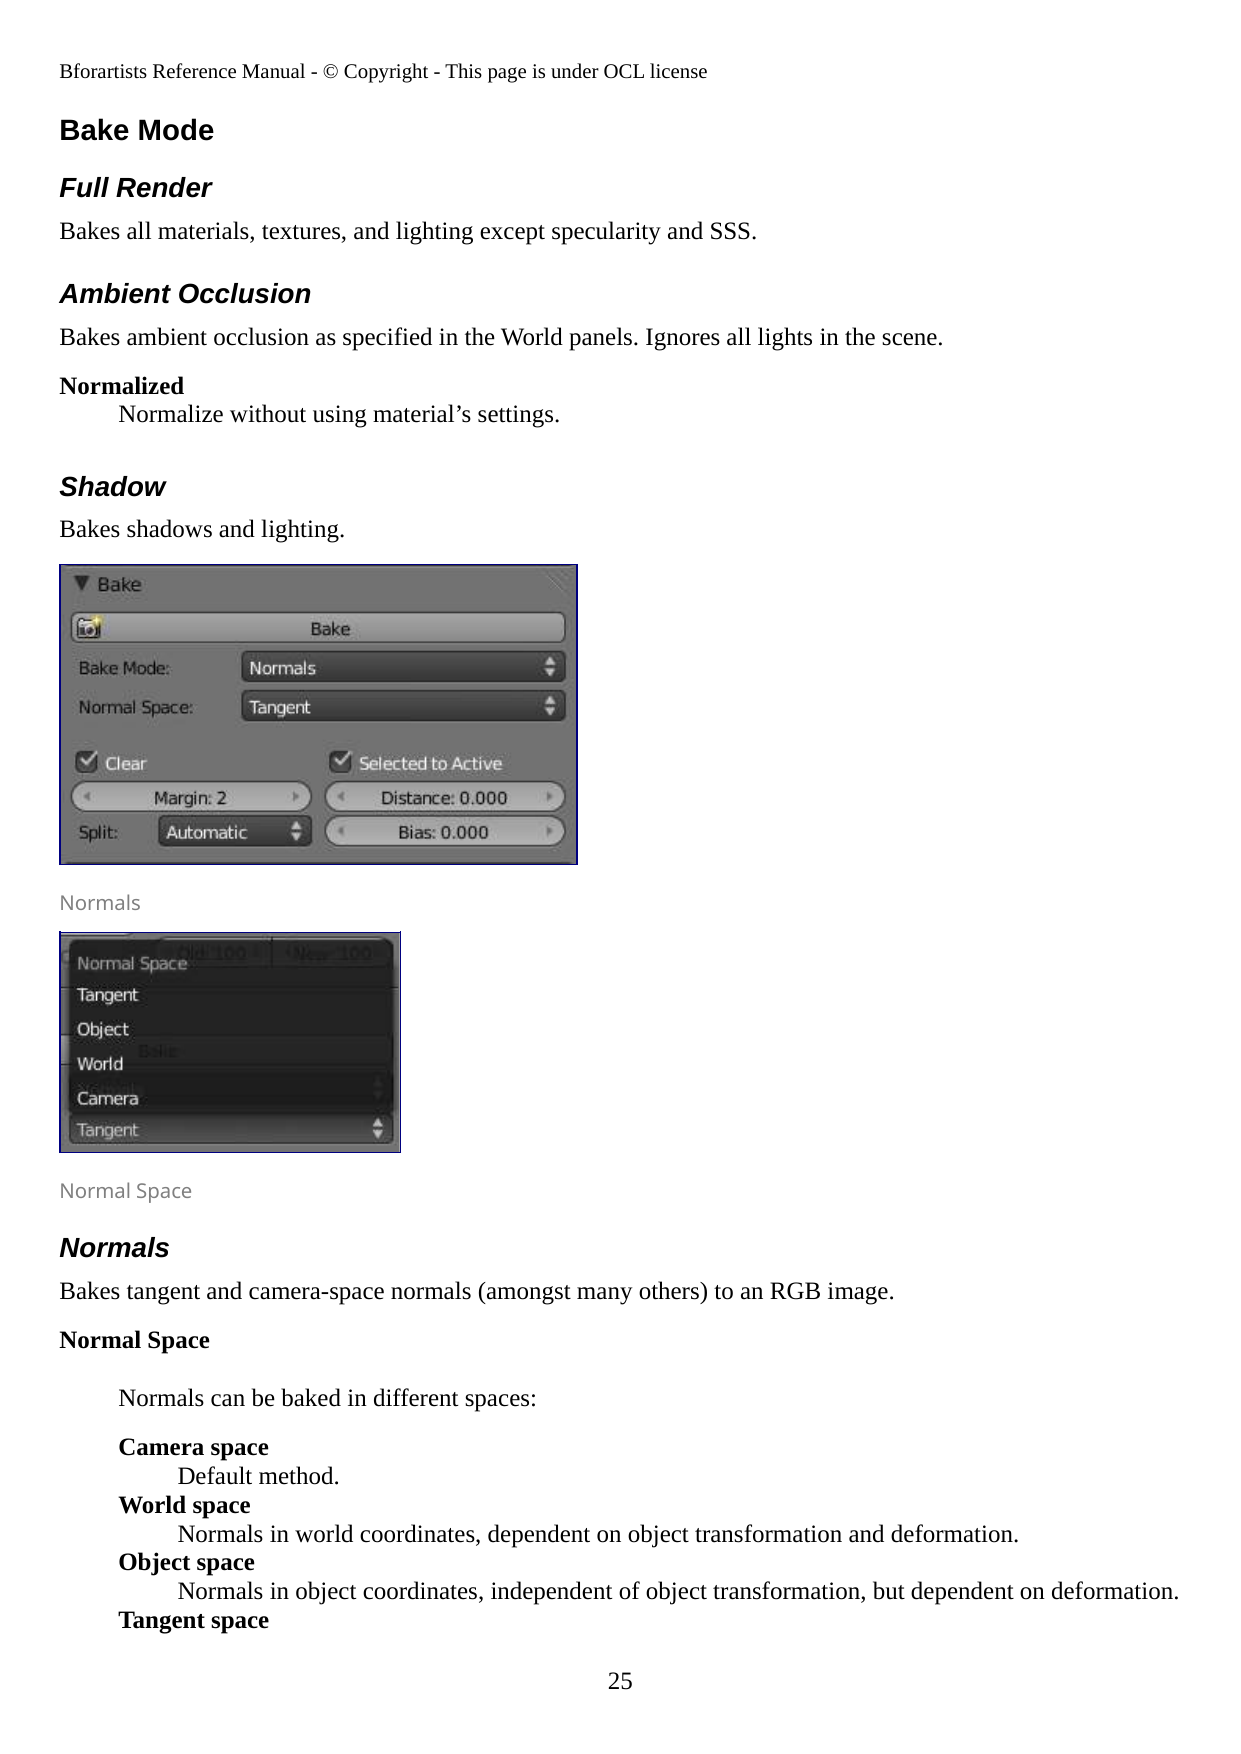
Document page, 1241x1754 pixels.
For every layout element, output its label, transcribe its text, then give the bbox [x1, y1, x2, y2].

subtitle World space [118, 1490, 1181, 1519]
picture [61, 933, 400, 1152]
list Default method. [177, 1461, 1181, 1490]
text Bakes shadows and lighting. [59, 514, 1181, 543]
subtitle Ambient Occlusion [59, 277, 1181, 309]
subtitle Normals [59, 1232, 1181, 1263]
text Normal Space [59, 1173, 1181, 1204]
picture [61, 565, 576, 864]
text Normals [59, 886, 1181, 917]
subtitle Normalized [59, 371, 1181, 399]
text Bakes tangent and camera-space normals (amongst many others) to an RGB image. [59, 1276, 1181, 1305]
subtitle Shadow [59, 470, 1181, 502]
subtitle Camera space [118, 1432, 1181, 1461]
list Normalize without using material’s settings. [118, 399, 1181, 428]
subtitle Normal Space [59, 1325, 1181, 1354]
list Normals in world coordinates, dependent on object transformation and deformation. [177, 1519, 1181, 1547]
subtitle Object space [118, 1547, 1181, 1576]
text Bakes ambient occlusion as specified in the World panels. Ignores all lights in the scene. [59, 322, 1181, 350]
list Normals in object coordinates, independent of object transformation, but dependent on deformation. [177, 1576, 1181, 1605]
subtitle Bake Mode [59, 113, 1181, 146]
subtitle Tangent space [118, 1605, 1181, 1634]
text Bakes all materials, textures, and lighting except specularity and SSS. [59, 216, 1181, 244]
subtitle Full Render [59, 171, 1181, 203]
text Normals can be baked in different spaces: [118, 1383, 1181, 1412]
